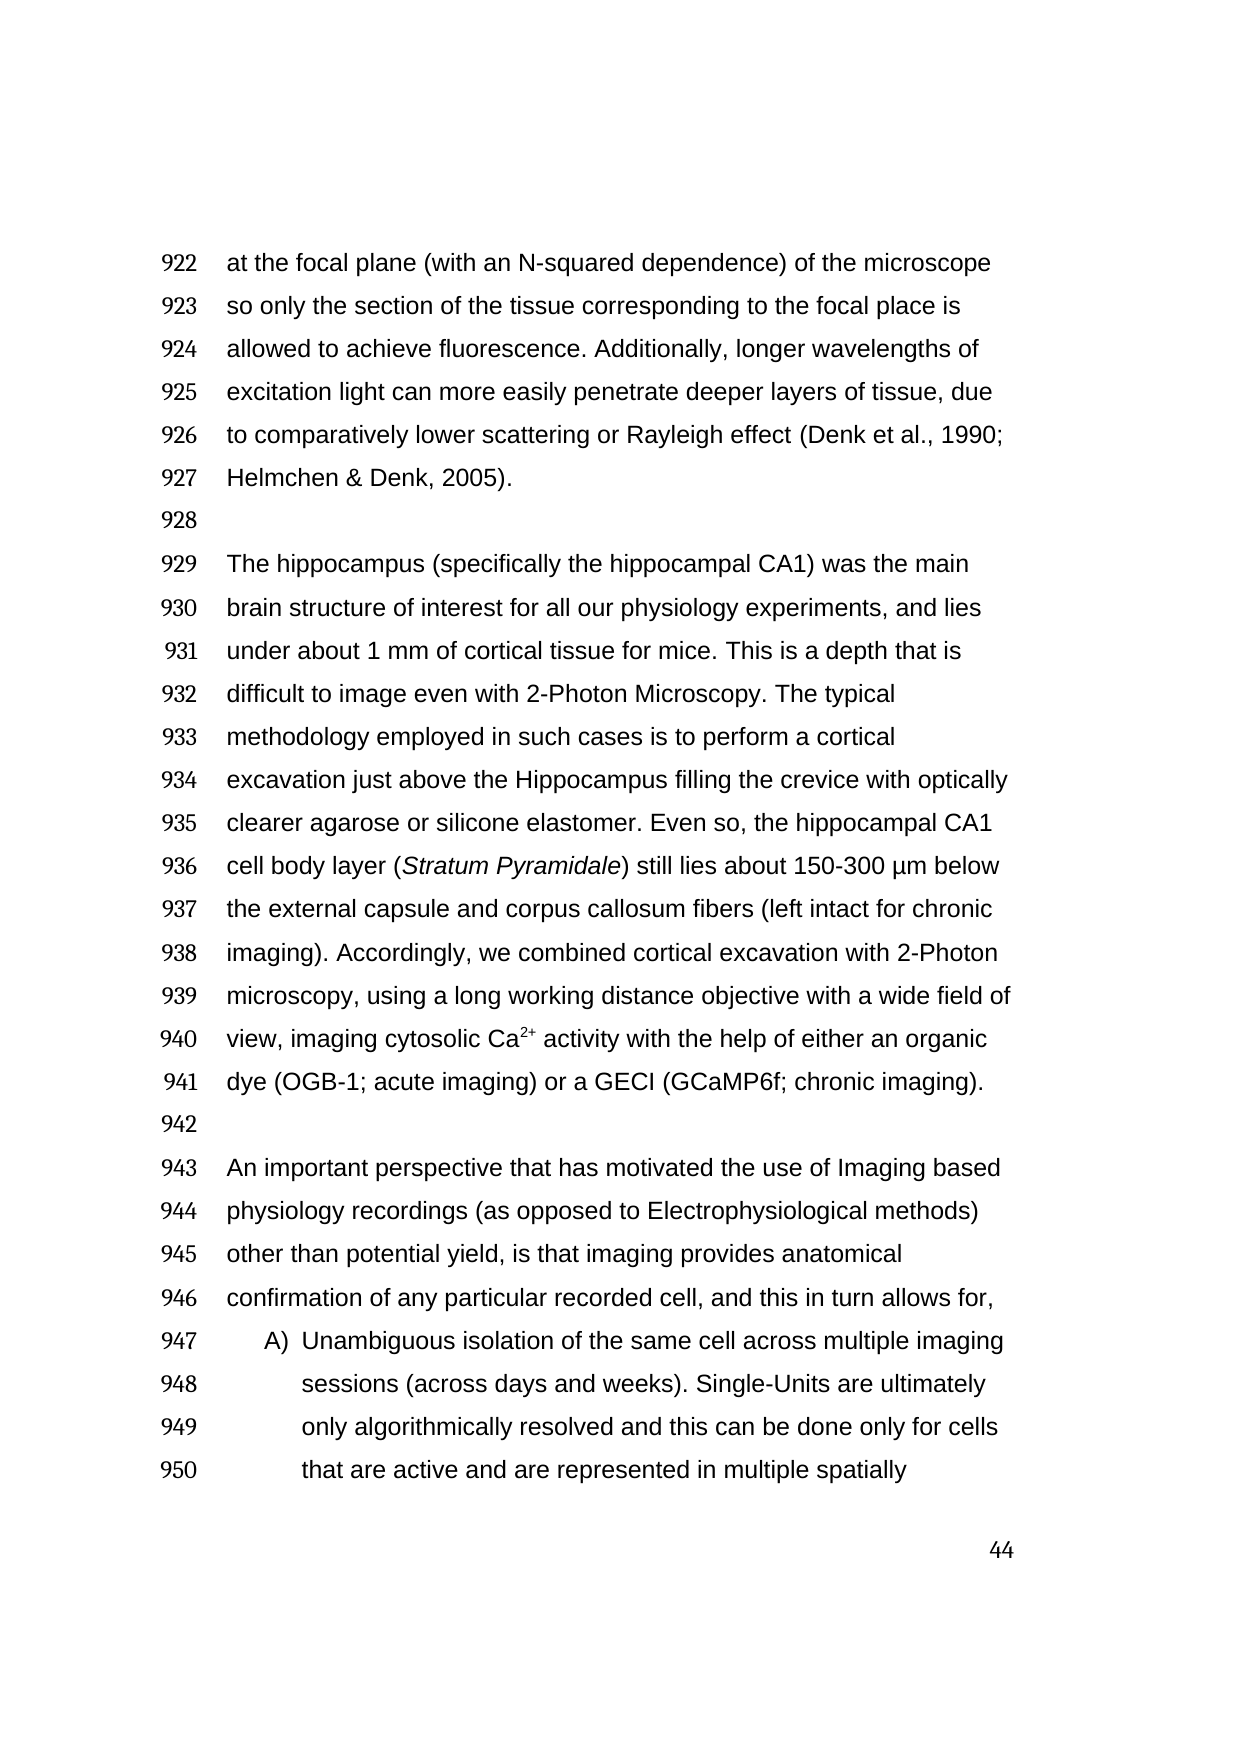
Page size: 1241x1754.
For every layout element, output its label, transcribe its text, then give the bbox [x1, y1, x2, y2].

text The hippocampus (specifically the hippocampal CA1) was the main brain structure of interest for all our physiology experiments, and lies under about 1 mm of cortical tissue for mice. This is a depth that is difficult to image even with 2-Photon Microscopy. The typical methodology employed in such cases is to perform a cortical excavation just above the Hippocampus filling the crevice with optically clearer agarose or silicone elastomer. Even so, the hippocampal CA1 cell body layer (Stratum Pyramidale) still lies about 150-300 µm below the external capsule and corpus callosum fibers (left intact for chronic imaging). Accordingly, we combined cortical excavation with 2-Photon microscopy, using a long working distance objective with a wide field of view, imaging cytosolic Ca2+ activity with the help of either an organic dye (OGB-1; acute imaging) or a GECI (GCaMP6f; chronic imaging). [226, 549, 1014, 1096]
text at the focal plane (with an N-squared dependence) of the microscope so only the section of the tissue corresponding to the focal place is allowed to achieve fluorescence. Additionally, longer wavelengths of excitation light can more easily penetrate deeper layers of tissue, due to comparatively lower scattering or Rayleigh effect (Denk et al., 1990; Helmchen & Denk, 2005)⁠. [226, 248, 1014, 492]
text An important perspective that has motivated the use of Imaging based physiology recordings (as opposed to Electrophysiological methods) other than potential yield, is that imaging provides anatomical confirmation of any particular recorded cell, and this in turn allows for, [226, 1153, 1014, 1311]
list Unambiguous isolation of the same cell across multiple imaging sessions (across days and weeks). Single-Units are ultimately only algorithmically resolved and this can be done only for cells that are active and are represented in multiple spatially [264, 1326, 1014, 1484]
